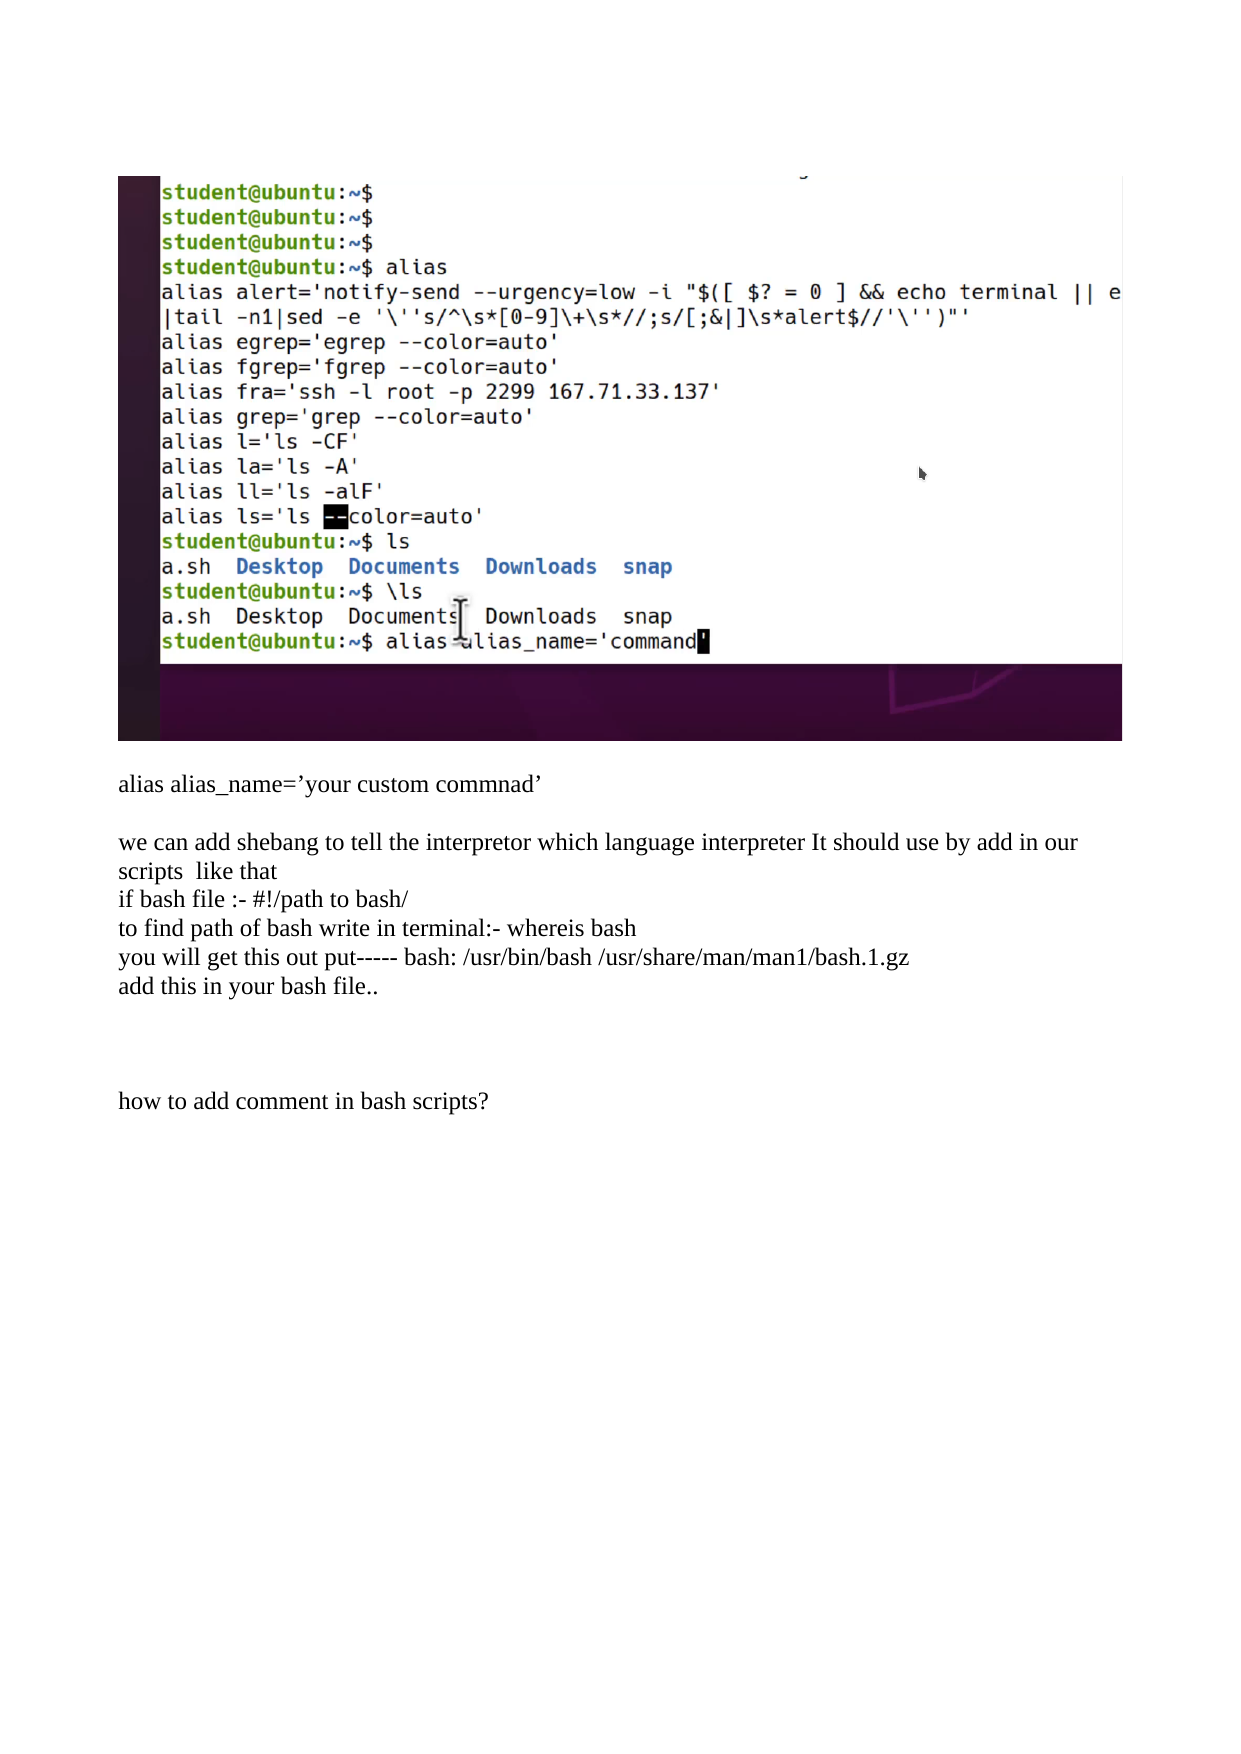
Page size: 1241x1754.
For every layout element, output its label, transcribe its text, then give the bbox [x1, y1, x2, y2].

text how to add comment in bash scripts? [118, 1086, 1122, 1114]
text alias alias_name=’your custom commnad’ [118, 769, 1122, 798]
text if bash file :- #!/path to bash/ [118, 884, 1122, 913]
text we can add shebang to tell the interpretor which language interpreter It should use by add in our [118, 827, 1122, 856]
text add this in your bash file.. [118, 971, 1122, 999]
text you will get this out put----- bash: /usr/bin/bash /usr/share/man/man1/bash.1.gz [118, 942, 1122, 971]
text to find path of bash write in terminal:- whereis bash [118, 913, 1122, 942]
picture [118, 176, 1123, 741]
text scripts like that [118, 856, 1122, 884]
